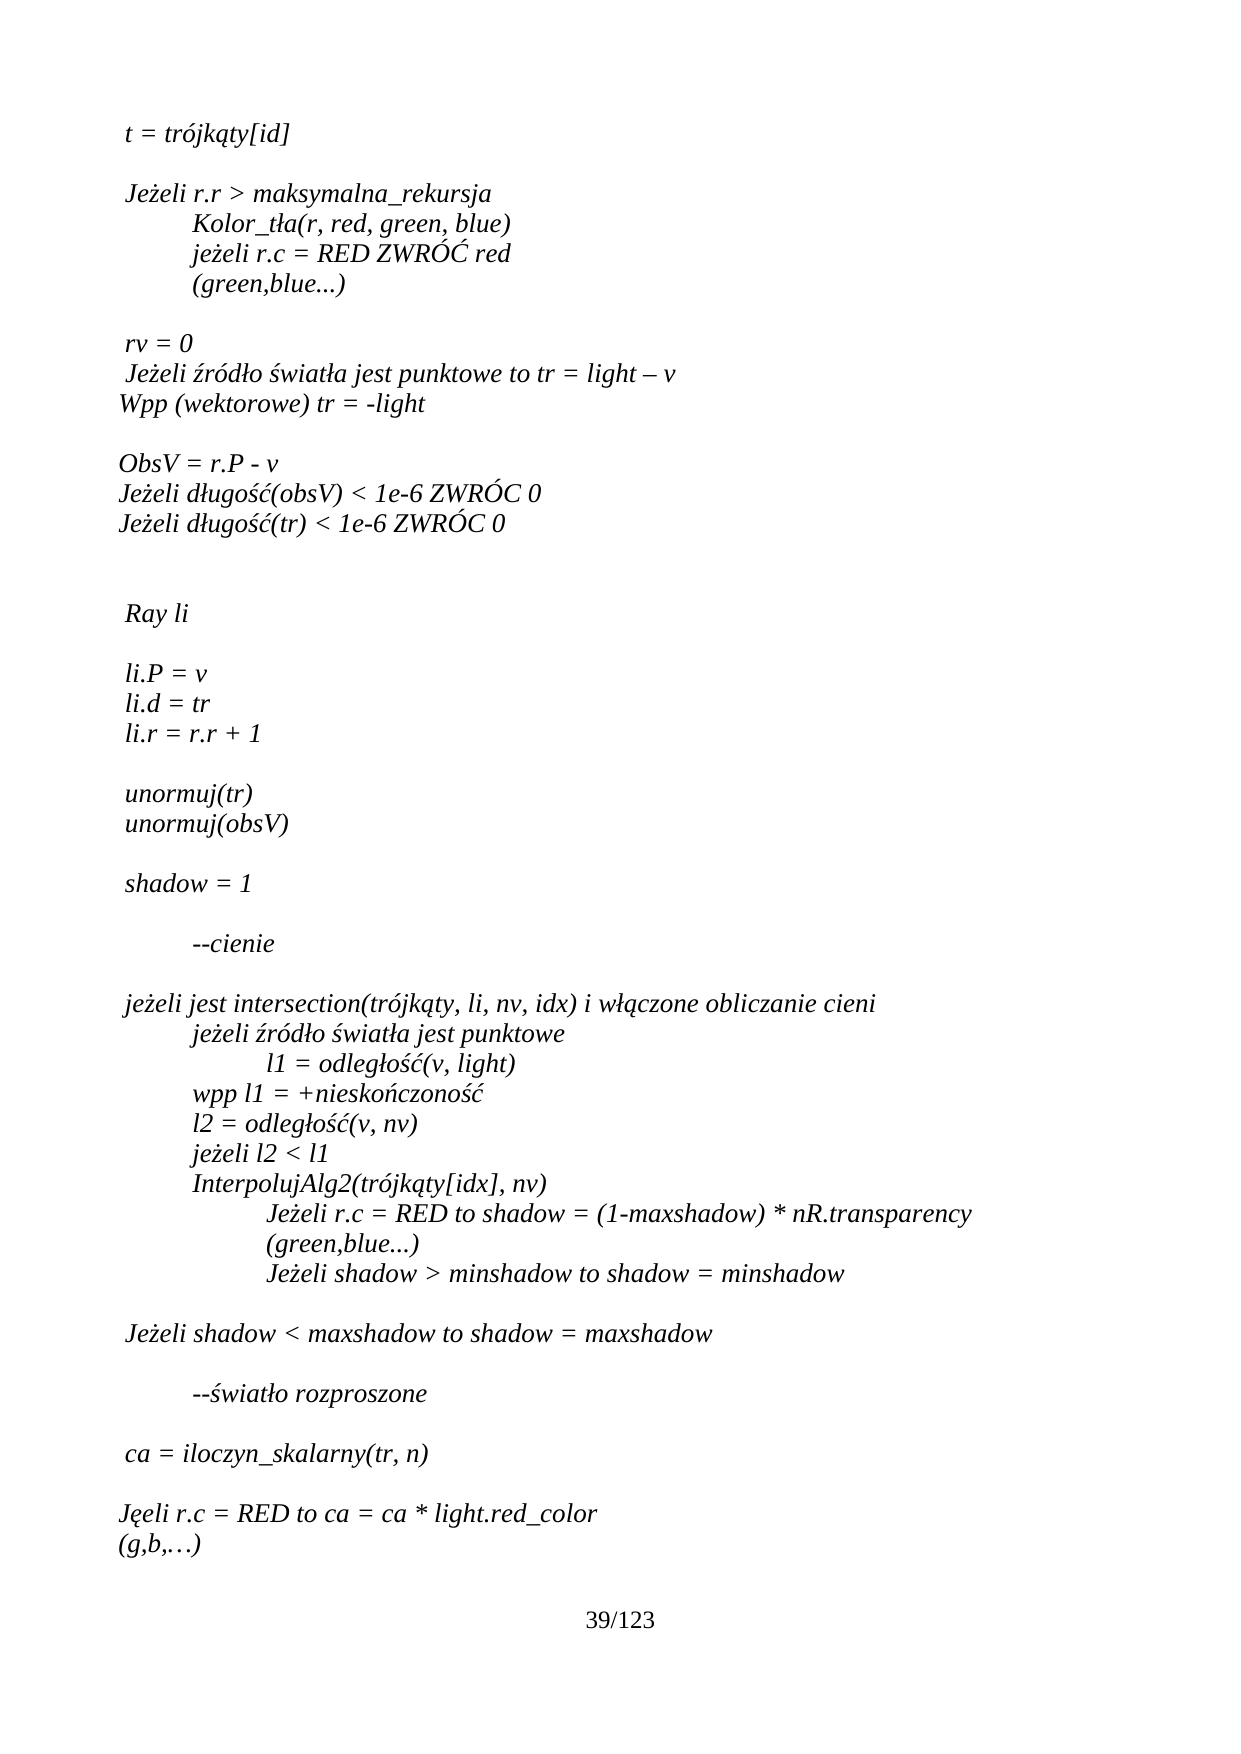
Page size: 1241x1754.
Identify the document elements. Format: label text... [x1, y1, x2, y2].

text (g,b,…) [118, 1528, 1122, 1558]
text Jęeli r.c = RED to ca = ca * light.red_color [118, 1498, 1122, 1528]
text --cienie [118, 928, 1122, 958]
text (green,blue...) [118, 1228, 1122, 1258]
text Jeżeli źródło światła jest punktowe to tr = light – v [118, 358, 1122, 388]
text jeżeli l2 < l1 [118, 1138, 1122, 1168]
text rv = 0 [118, 328, 1122, 358]
text li.r = r.r + 1 [118, 718, 1122, 748]
text unormuj(obsV) [118, 808, 1122, 838]
text t = trójkąty[id] [118, 118, 1122, 148]
text InterpolujAlg2(trójkąty[idx], nv) [118, 1168, 1122, 1198]
text Jeżeli shadow < maxshadow to shadow = maxshadow [118, 1318, 1122, 1348]
text shadow = 1 [118, 868, 1122, 898]
text Jeżeli długość(tr) < 1e-6 ZWRÓC 0 [118, 508, 1122, 538]
text jeżeli r.c = RED ZWRÓĆ red [118, 238, 1122, 268]
text --światło rozproszone [118, 1378, 1122, 1408]
text (green,blue...) [118, 268, 1122, 298]
text jeżeli źródło światła jest punktowe [118, 1018, 1122, 1048]
text l1 = odległość(v, light) [118, 1048, 1122, 1078]
text Jeżeli r.c = RED to shadow = (1-maxshadow) * nR.transparency [118, 1198, 1122, 1228]
text Jeżeli długość(obsV) < 1e-6 ZWRÓC 0 [118, 478, 1122, 508]
text Jeżeli shadow > minshadow to shadow = minshadow [118, 1258, 1122, 1288]
text li.d = tr [118, 688, 1122, 718]
text unormuj(tr) [118, 778, 1122, 808]
text wpp l1 = +nieskończoność [118, 1078, 1122, 1108]
text ObsV = r.P - v [118, 448, 1122, 478]
text Wpp (wektorowe) tr = -light [118, 388, 1122, 418]
text l2 = odległość(v, nv) [118, 1108, 1122, 1138]
text ca = iloczyn_skalarny(tr, n) [118, 1438, 1122, 1468]
text Jeżeli r.r > maksymalna_rekursja [118, 178, 1122, 208]
text li.P = v [118, 658, 1122, 688]
text Kolor_tła(r, red, green, blue) [118, 208, 1122, 238]
text jeżeli jest intersection(trójkąty, li, nv, idx) i włączone obliczanie cieni [118, 988, 1122, 1018]
text Ray li [118, 598, 1122, 628]
